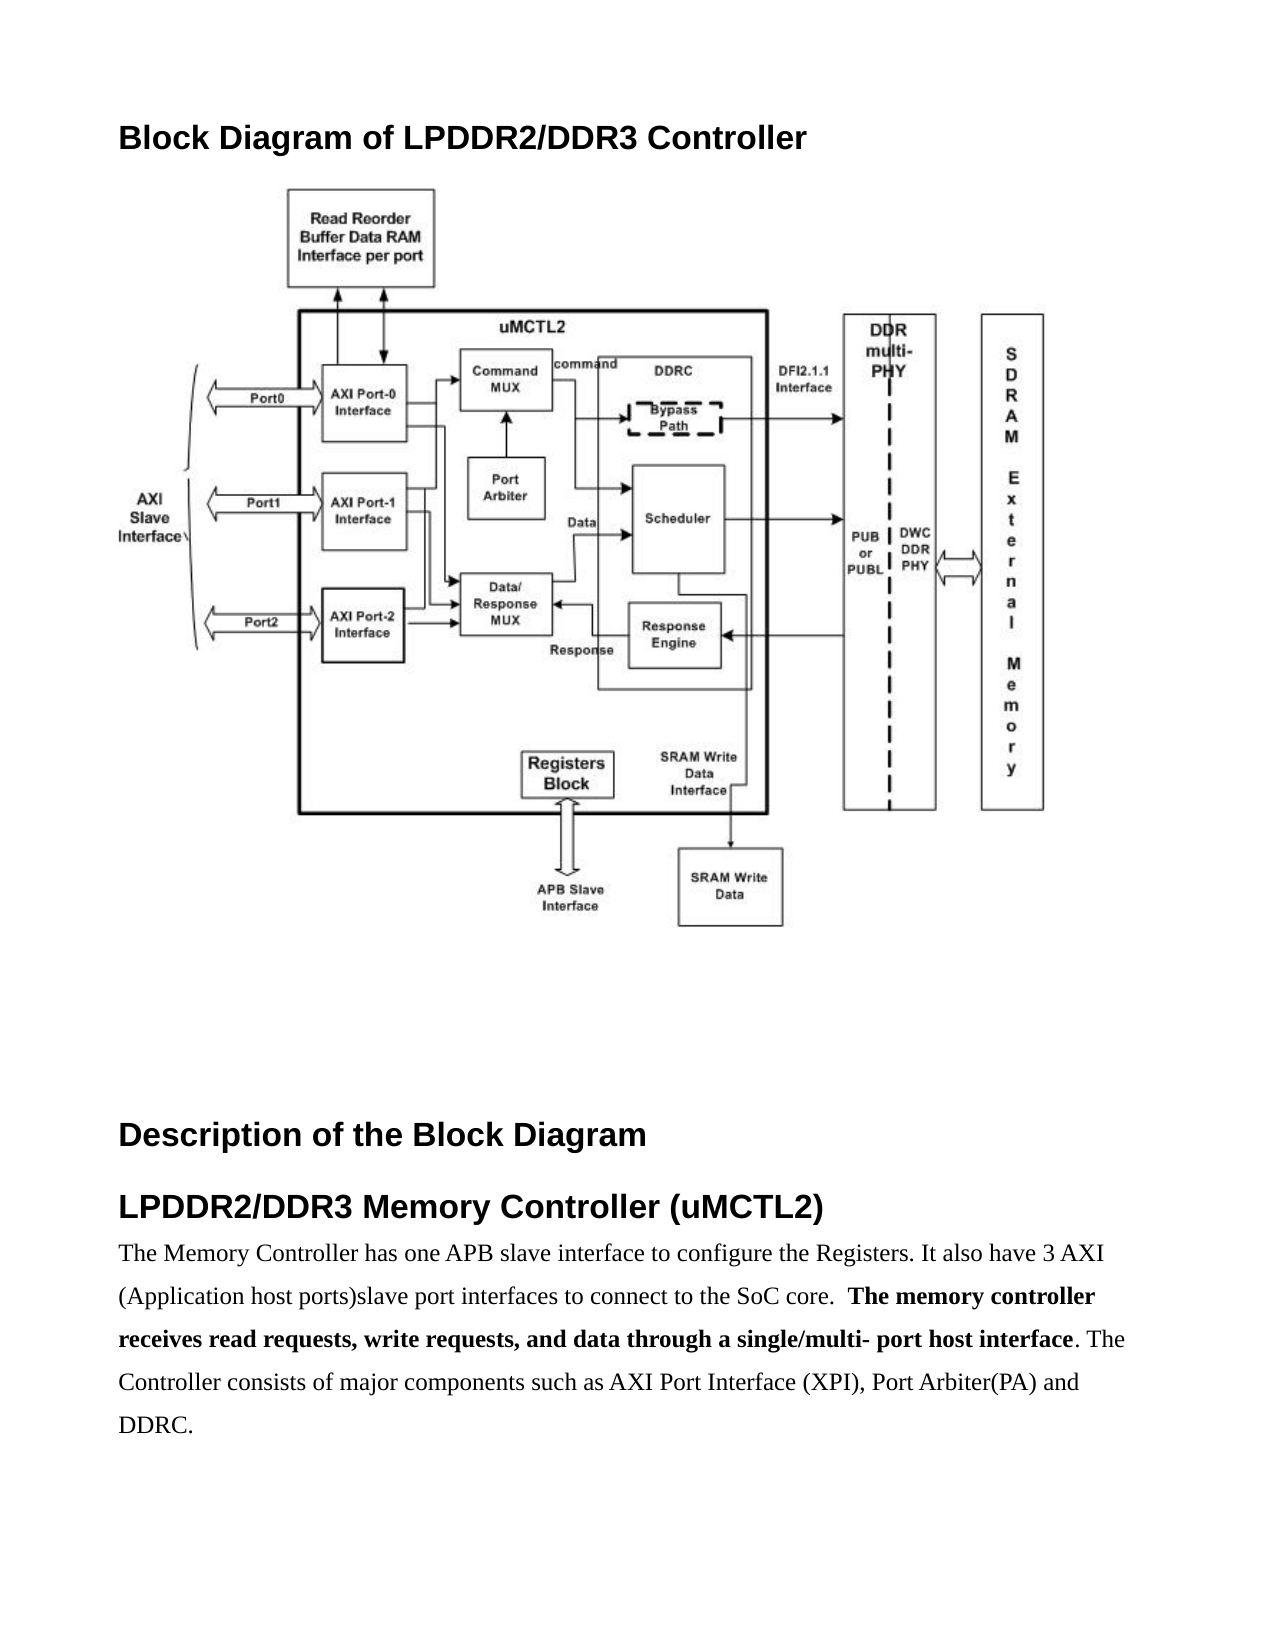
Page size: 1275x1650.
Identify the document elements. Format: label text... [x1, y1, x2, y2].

picture [118, 188, 1050, 934]
subtitle LPDDR2/DDR3 Memory Controller (uMCTL2) [118, 1187, 1157, 1225]
subtitle Description of the Block Diagram [118, 1114, 1157, 1153]
subtitle Block Diagram of LPDDR2/DDR3 Controller [118, 118, 1157, 157]
text The Memory Controller has one APB slave interface to configure the Registers. It also have 3 AXI (Application host ports)slave port interfaces to connect to the SoC core. The memory controller receives read requests, write requests, and data through a single/multi- port host interface. The Controller consists of major components such as AXI Port Interface (XPI), Port Arbiter(PA) and DDRC. [118, 1238, 1157, 1439]
